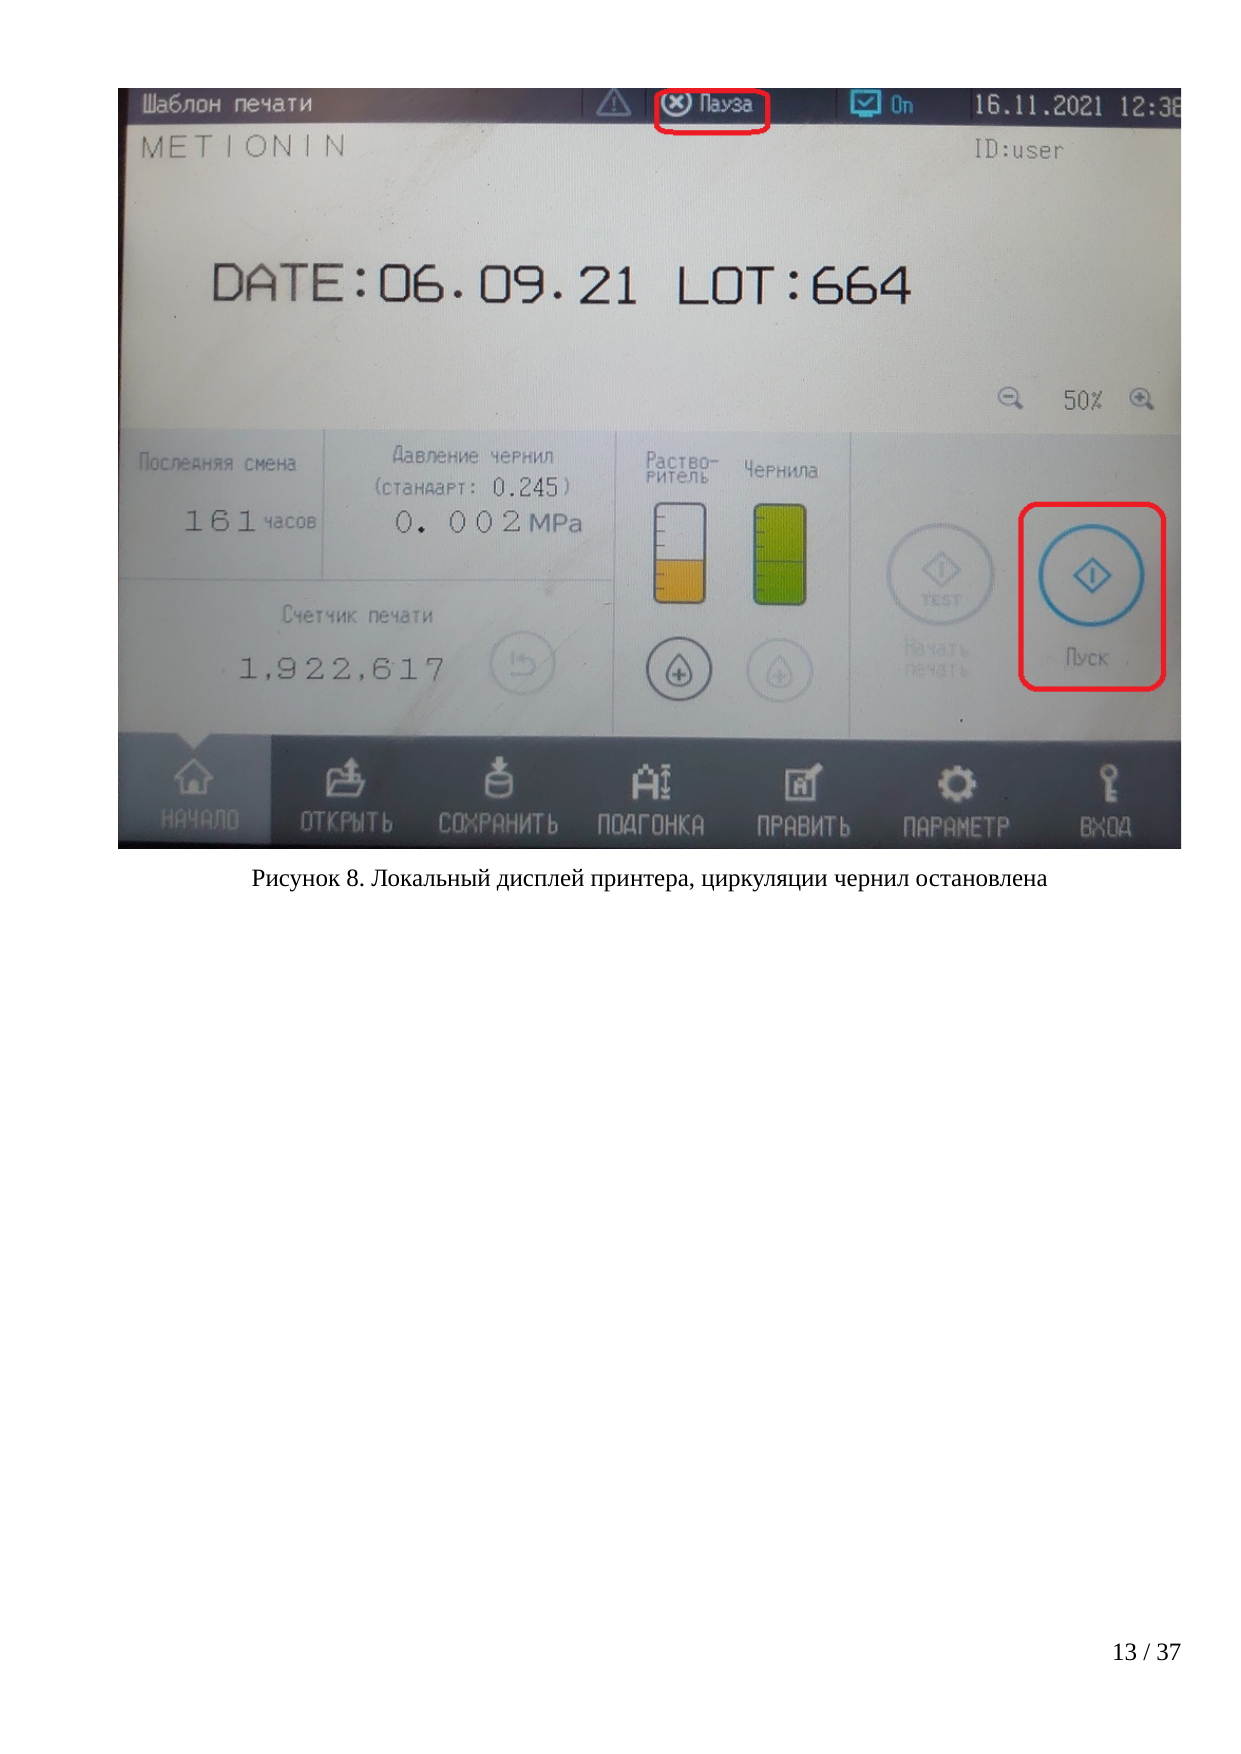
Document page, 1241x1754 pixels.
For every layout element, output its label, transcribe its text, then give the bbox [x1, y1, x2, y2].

picture [118, 88, 1182, 849]
text Рисунок 8. Локальный дисплей принтера, циркуляции чернил остановлена [118, 863, 1181, 892]
